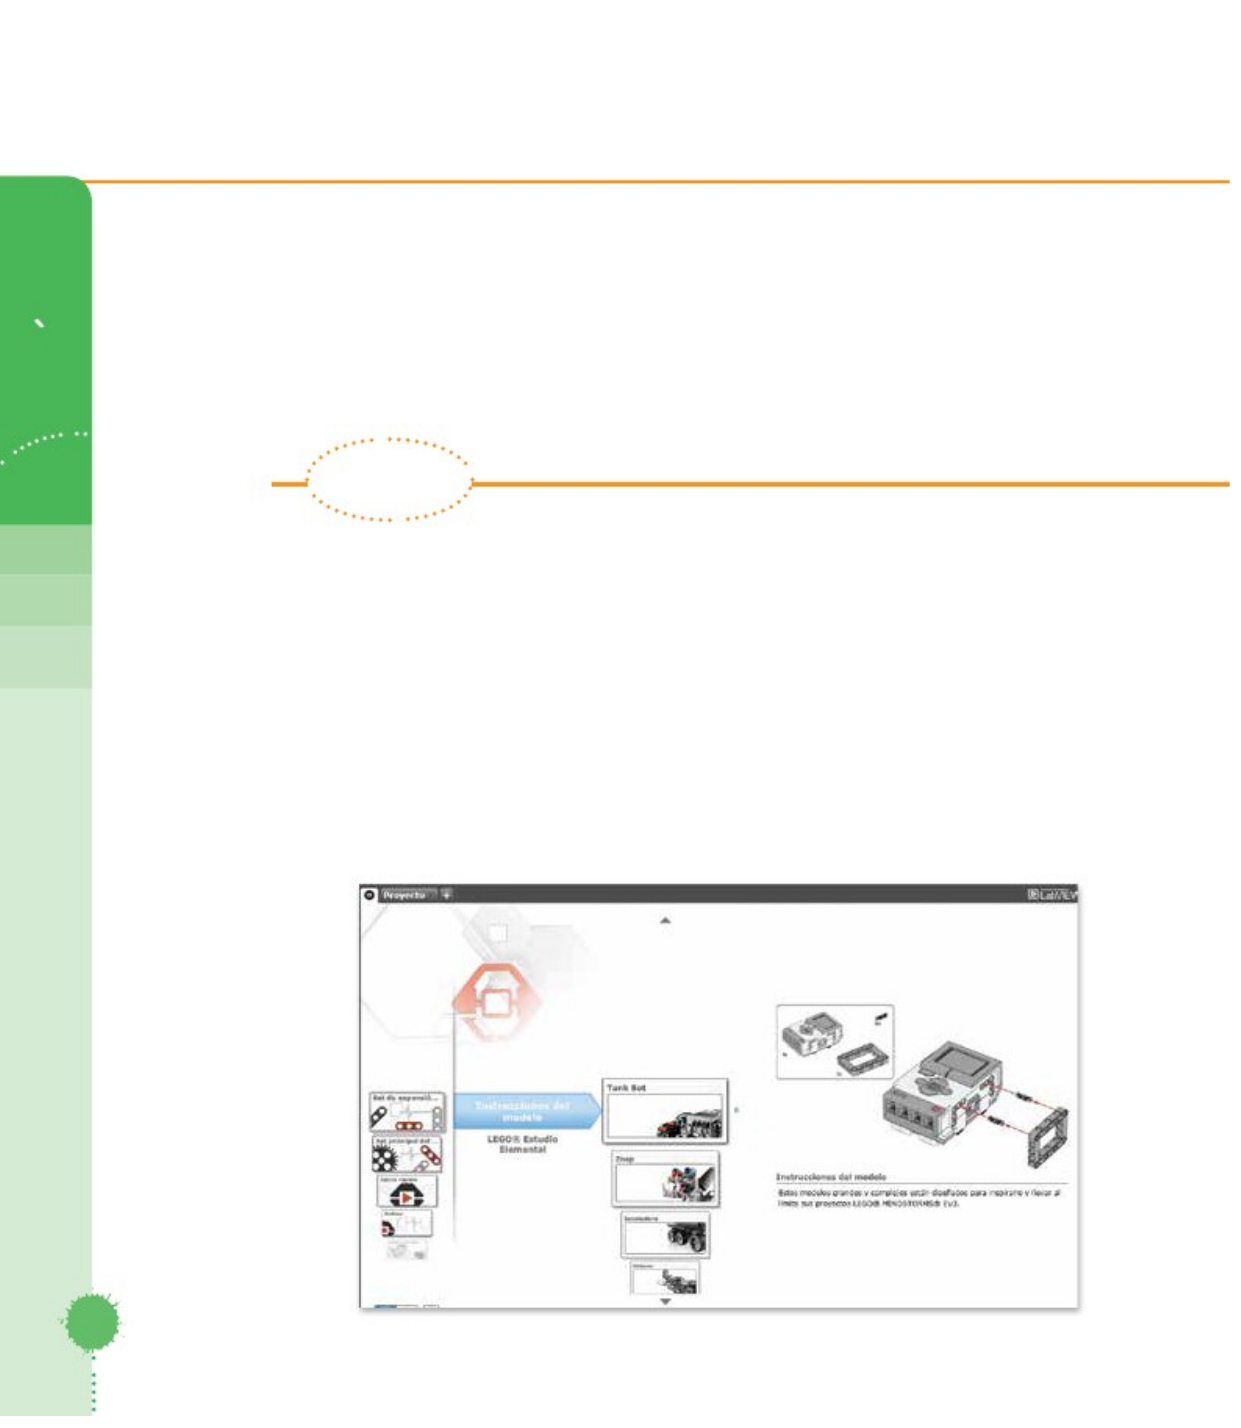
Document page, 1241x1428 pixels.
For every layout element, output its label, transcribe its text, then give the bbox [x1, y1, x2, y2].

text 55 [1230, 1321, 1240, 1348]
text SESION [1230, 307, 1240, 337]
text 5 [1230, 454, 1240, 525]
picture [0, 0, 1230, 1416]
